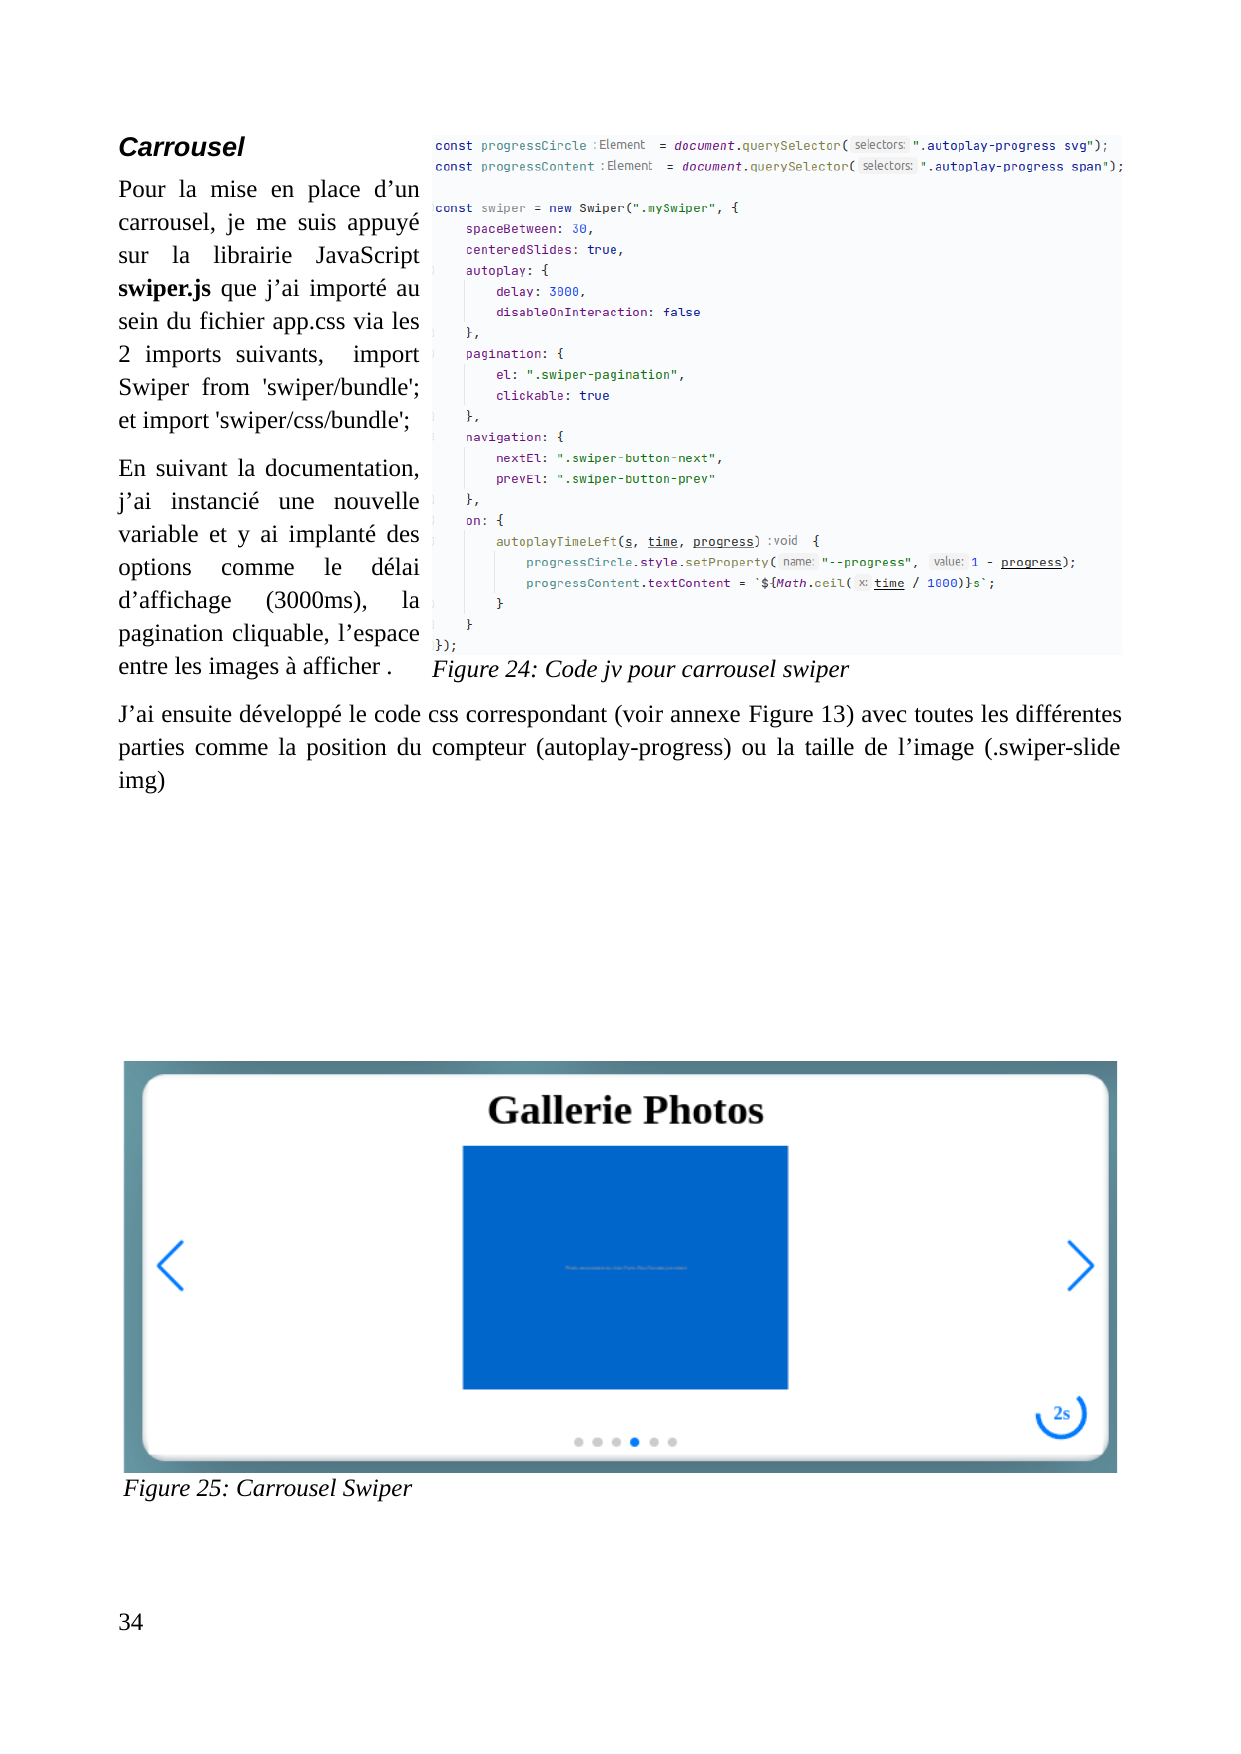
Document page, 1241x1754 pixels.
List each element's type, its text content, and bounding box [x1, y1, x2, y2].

text Pour la mise en place d’un carrousel, je me suis appuyé sur la librairie JavaScript swiper.js que j’ai importé au sein du fichier app.css via les 2 imports suivants, import Swiper from 'swiper/bundle'; et import 'swiper/css/bundle'; [118, 174, 431, 434]
picture [431, 135, 1123, 655]
text En suivant la documentation, j’ai instancié une nouvelle variable et y ai implanté des options comme le délai d’affichage (3000ms), la pagination cliquable, l’espace entre les images à afficher . [118, 453, 432, 680]
subtitle Carrousel [118, 123, 1122, 162]
text J’ai ensuite développé le code css correspondant (voir annexe Figure 13) avec toutes les différentes parties comme la position du compteur (autoplay-progress) ou la taille de l’image (.swiper-slide img) [118, 699, 1122, 827]
picture [123, 1061, 1118, 1473]
text [123, 1502, 1117, 1541]
text Figure 24: Code jv pour carrousel swiper [432, 655, 1122, 683]
text Figure 25: Carrousel Swiper [123, 1473, 1117, 1502]
